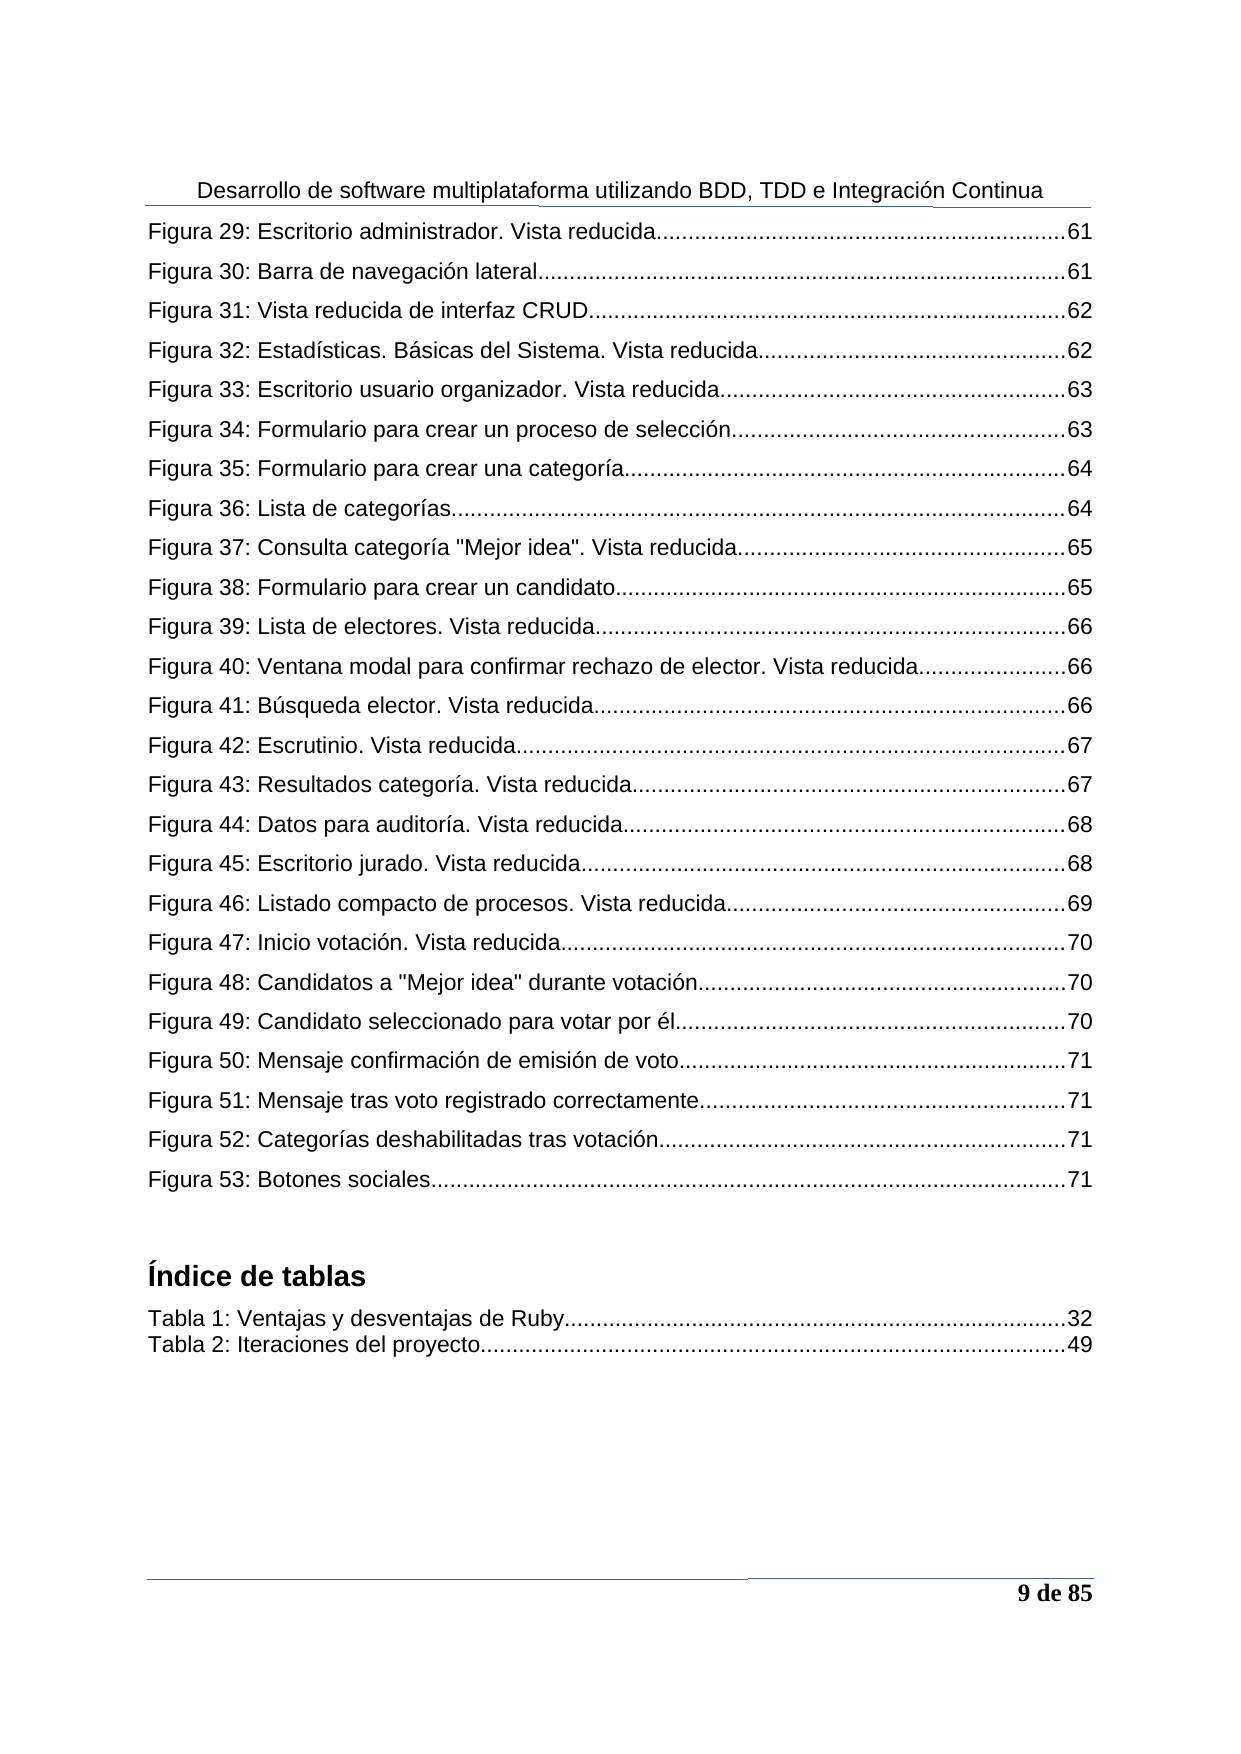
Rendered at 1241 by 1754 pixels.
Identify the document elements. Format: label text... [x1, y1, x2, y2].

text Figura 53: Botones sociales. 71 [148, 1166, 1093, 1192]
text Figura 38: Formulario para crear un candidato. 65 [148, 574, 1093, 600]
text Figura 44: Datos para auditoría. Vista reducida. 68 [148, 811, 1093, 837]
text Figura 43: Resultados categoría. Vista reducida. 67 [148, 771, 1093, 797]
text Tabla 2: Iteraciones del proyecto 49 [148, 1331, 1093, 1358]
text Figura 50: Mensaje confirmación de emisión de voto. 71 [148, 1047, 1093, 1074]
text Figura 45: Escritorio jurado. Vista reducida. 68 [148, 850, 1093, 876]
subtitle Índice de tablas [148, 1259, 1093, 1293]
text Figura 52: Categorías deshabilitadas tras votación. 71 [148, 1126, 1093, 1153]
text Figura 35: Formulario para crear una categoría. 64 [148, 455, 1093, 482]
text Figura 33: Escritorio usuario organizador. Vista reducida. 63 [148, 376, 1093, 403]
text Figura 51: Mensaje tras voto registrado correctamente. 71 [148, 1087, 1093, 1113]
text Figura 30: Barra de navegación lateral. 61 [148, 258, 1093, 284]
text Figura 42: Escrutinio. Vista reducida. 67 [148, 732, 1093, 758]
text Figura 29: Escritorio administrador. Vista reducida. 61 [148, 218, 1093, 245]
text Figura 41: Búsqueda elector. Vista reducida. 66 [148, 692, 1093, 718]
text Figura 39: Lista de electores. Vista reducida. 66 [148, 613, 1093, 639]
text Figura 48: Candidatos a "Mejor idea" durante votación. 70 [148, 968, 1093, 995]
text Figura 49: Candidato seleccionado para votar por él. 70 [148, 1008, 1093, 1034]
text Figura 36: Lista de categorías. 64 [148, 495, 1093, 521]
text Figura 32: Estadísticas. Básicas del Sistema. Vista reducida. 62 [148, 337, 1093, 363]
text Figura 37: Consulta categoría "Mejor idea". Vista reducida. 65 [148, 534, 1093, 561]
text Figura 40: Ventana modal para confirmar rechazo de elector. Vista reducida. 66 [148, 653, 1093, 679]
text Figura 31: Vista reducida de interfaz CRUD. 62 [148, 297, 1093, 324]
text Tabla 1: Ventajas y desventajas de Ruby 32 [148, 1305, 1093, 1331]
text Figura 46: Listado compacto de procesos. Vista reducida. 69 [148, 889, 1093, 916]
text Figura 34: Formulario para crear un proceso de selección. 63 [148, 416, 1093, 442]
text Figura 47: Inicio votación. Vista reducida. 70 [148, 929, 1093, 955]
